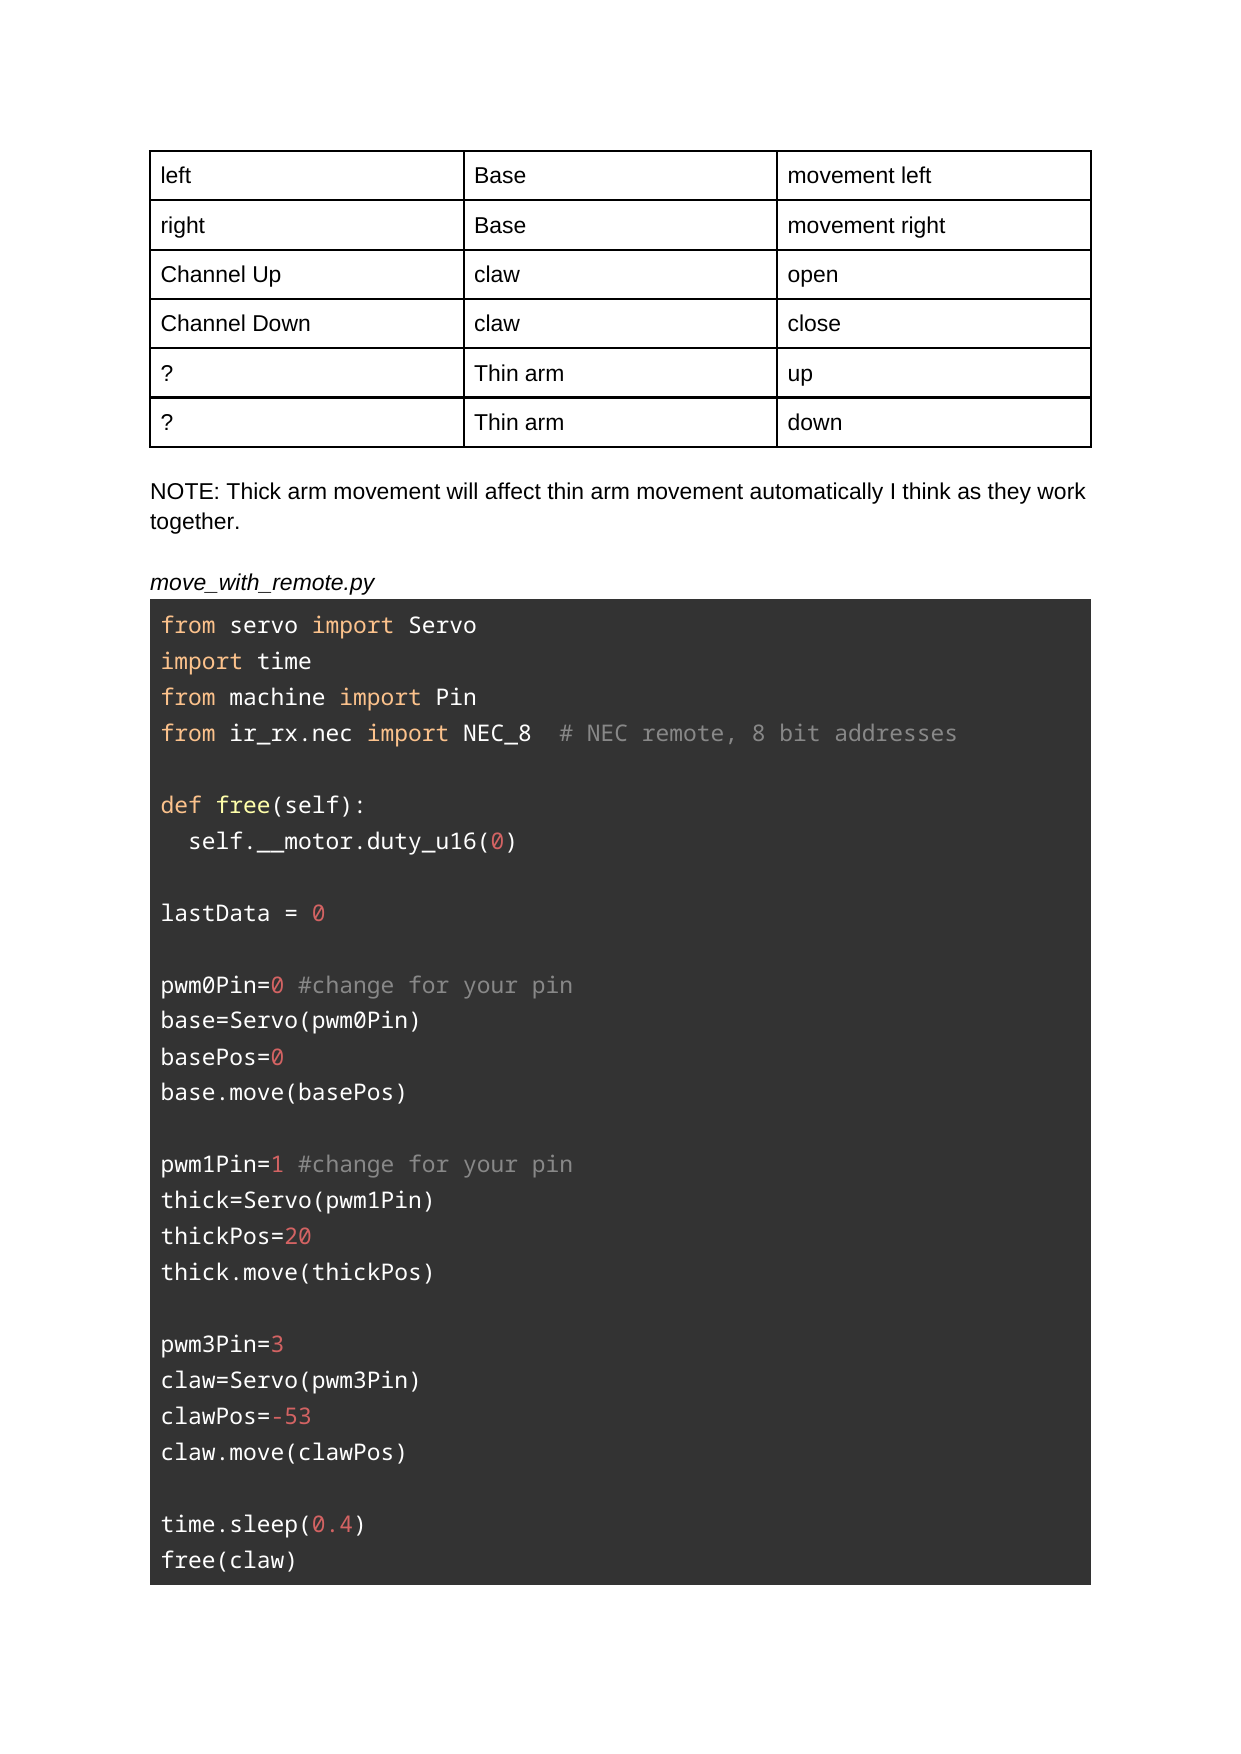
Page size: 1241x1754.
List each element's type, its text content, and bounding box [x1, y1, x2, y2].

table_cell Thin arm [465, 349, 776, 396]
text NOTE: Thick arm movement will affect thin arm movement automatically I think as they work together. [150, 478, 1090, 534]
table_cell claw [465, 300, 776, 347]
table_cell movement left [778, 152, 1090, 199]
table_cell ? [151, 399, 463, 446]
text move_with_remote.py [150, 568, 1090, 595]
table_header from servo import Servo import time from machine import Pin from ir_rx.nec import NEC_8 # NEC remote, 8 bit addresses def free(self): self.__motor.duty_u16(0) lastData = 0 pwm0Pin=0 #change for your pin base=Servo(pwm0Pin) basePos=0 base.move(basePos) pwm1Pin=1 #change for your pin thick=Servo(pwm1Pin) thickPos=20 thick.move(thickPos) pwm3Pin=3 claw=Servo(pwm3Pin) clawPos=-53 claw.move(clawPos) time.sleep(0.4) free(claw) [150, 599, 1091, 1585]
table_cell claw [465, 251, 776, 298]
table_cell Channel Up [151, 251, 463, 298]
table_cell ? [151, 349, 463, 396]
table_cell Base [465, 152, 776, 199]
table_cell Channel Down [151, 300, 463, 347]
table_cell movement right [778, 201, 1090, 248]
table_cell open [778, 251, 1090, 298]
table_cell down [778, 399, 1090, 446]
table_cell Base [465, 201, 776, 248]
table_cell up [778, 349, 1090, 396]
table_cell right [151, 201, 463, 248]
table_cell close [778, 300, 1090, 347]
table_cell Thin arm [465, 399, 776, 446]
table_cell left [151, 152, 463, 199]
